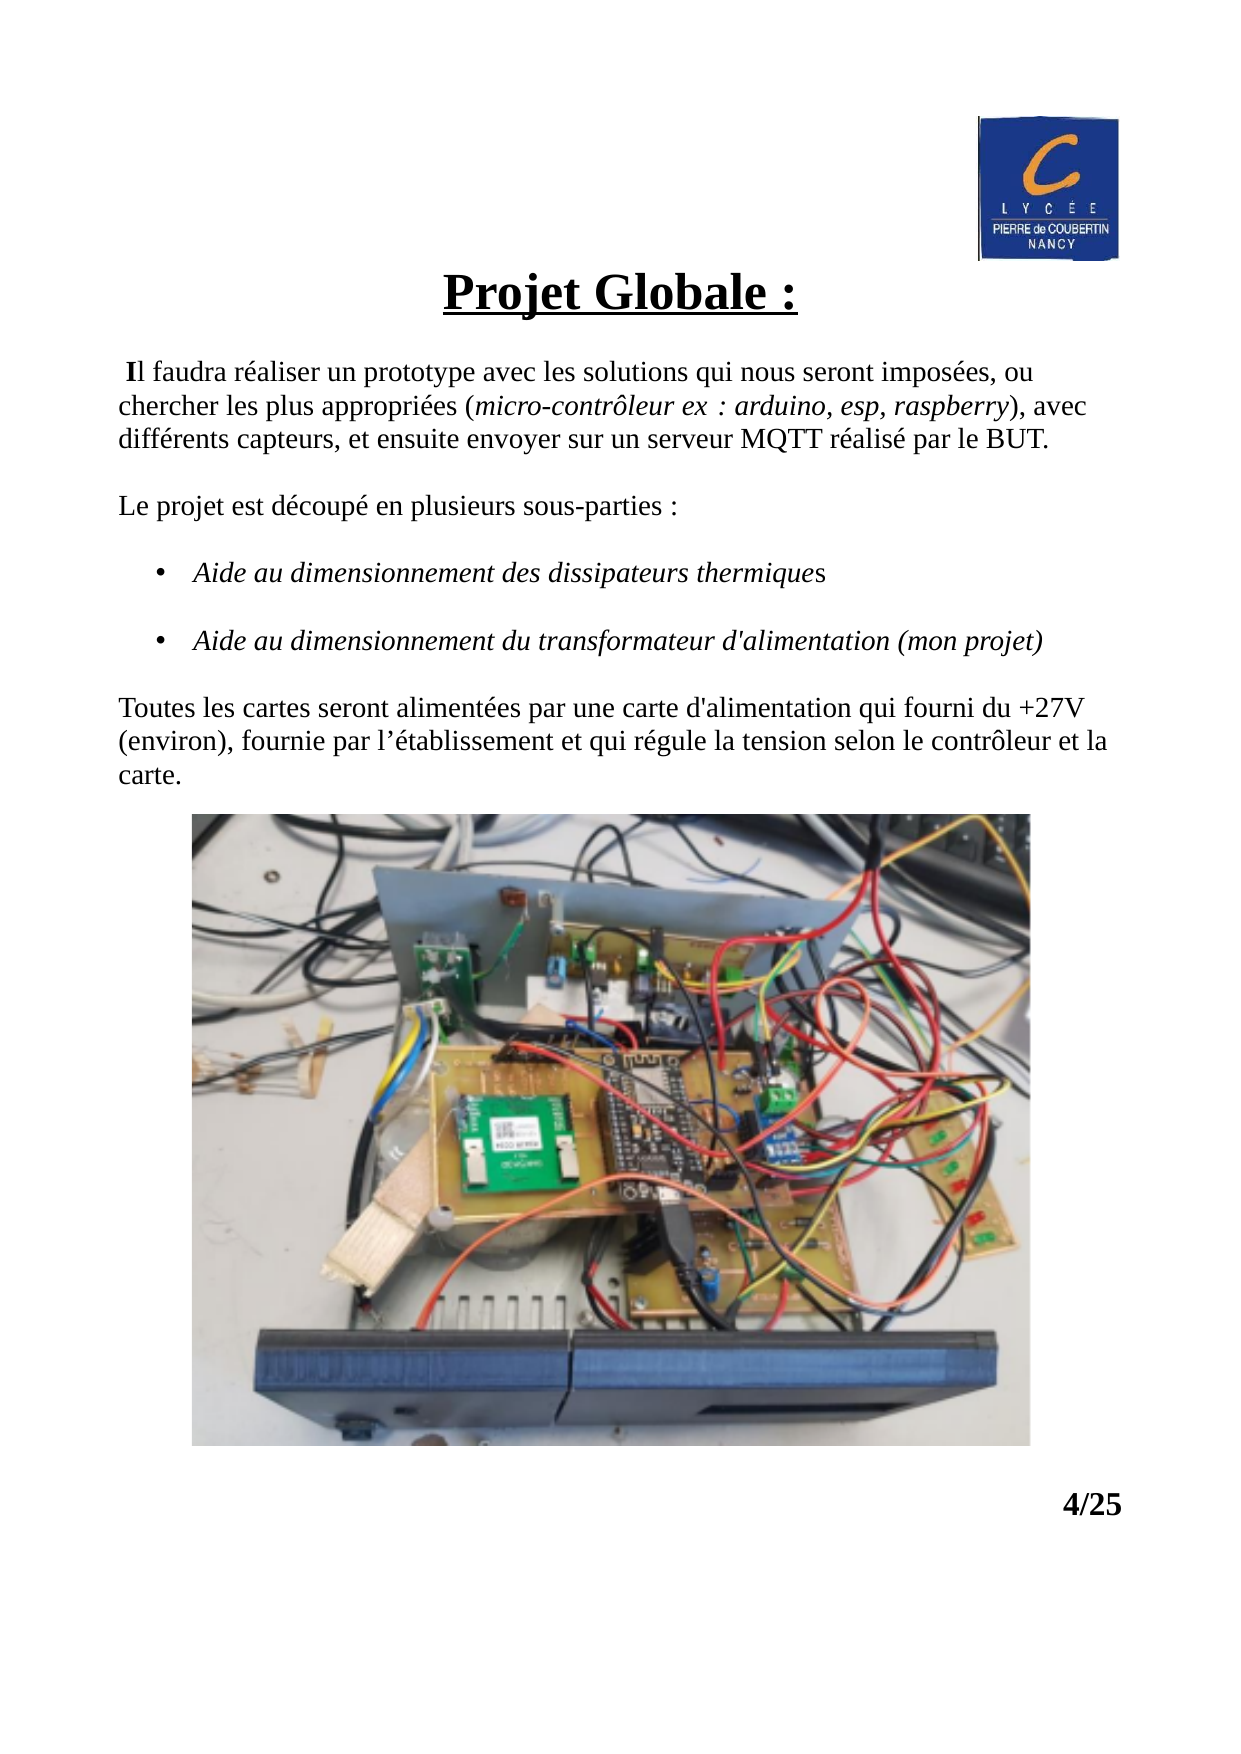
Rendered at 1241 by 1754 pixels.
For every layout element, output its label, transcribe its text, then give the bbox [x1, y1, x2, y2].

picture [975, 116, 1120, 261]
text Projet Globale : [118, 118, 1122, 321]
text Il faudra réaliser un prototype avec les solutions qui nous seront imposées, ou chercher les plus appropriées (micro-contrôleur ex : arduino, esp, raspberry), avec différents capteurs, et ensuite envoyer sur un serveur MQTT réalisé par le BUT. [118, 354, 1122, 455]
list Aide au dimensionnement des dissipateurs thermiques [156, 555, 1122, 589]
text Toutes les cartes seront alimentées par une carte d'alimentation qui fourni du +27V (environ), fournie par l’établissement et qui régule la tension selon le contrôleur et la carte. [118, 690, 1122, 790]
picture [191, 814, 1033, 1446]
text Le projet est découpé en plusieurs sous-parties : [118, 488, 1122, 522]
text 4/25 [118, 1484, 1122, 1522]
list Aide au dimensionnement du transformateur d'alimentation (mon projet) [156, 623, 1122, 656]
